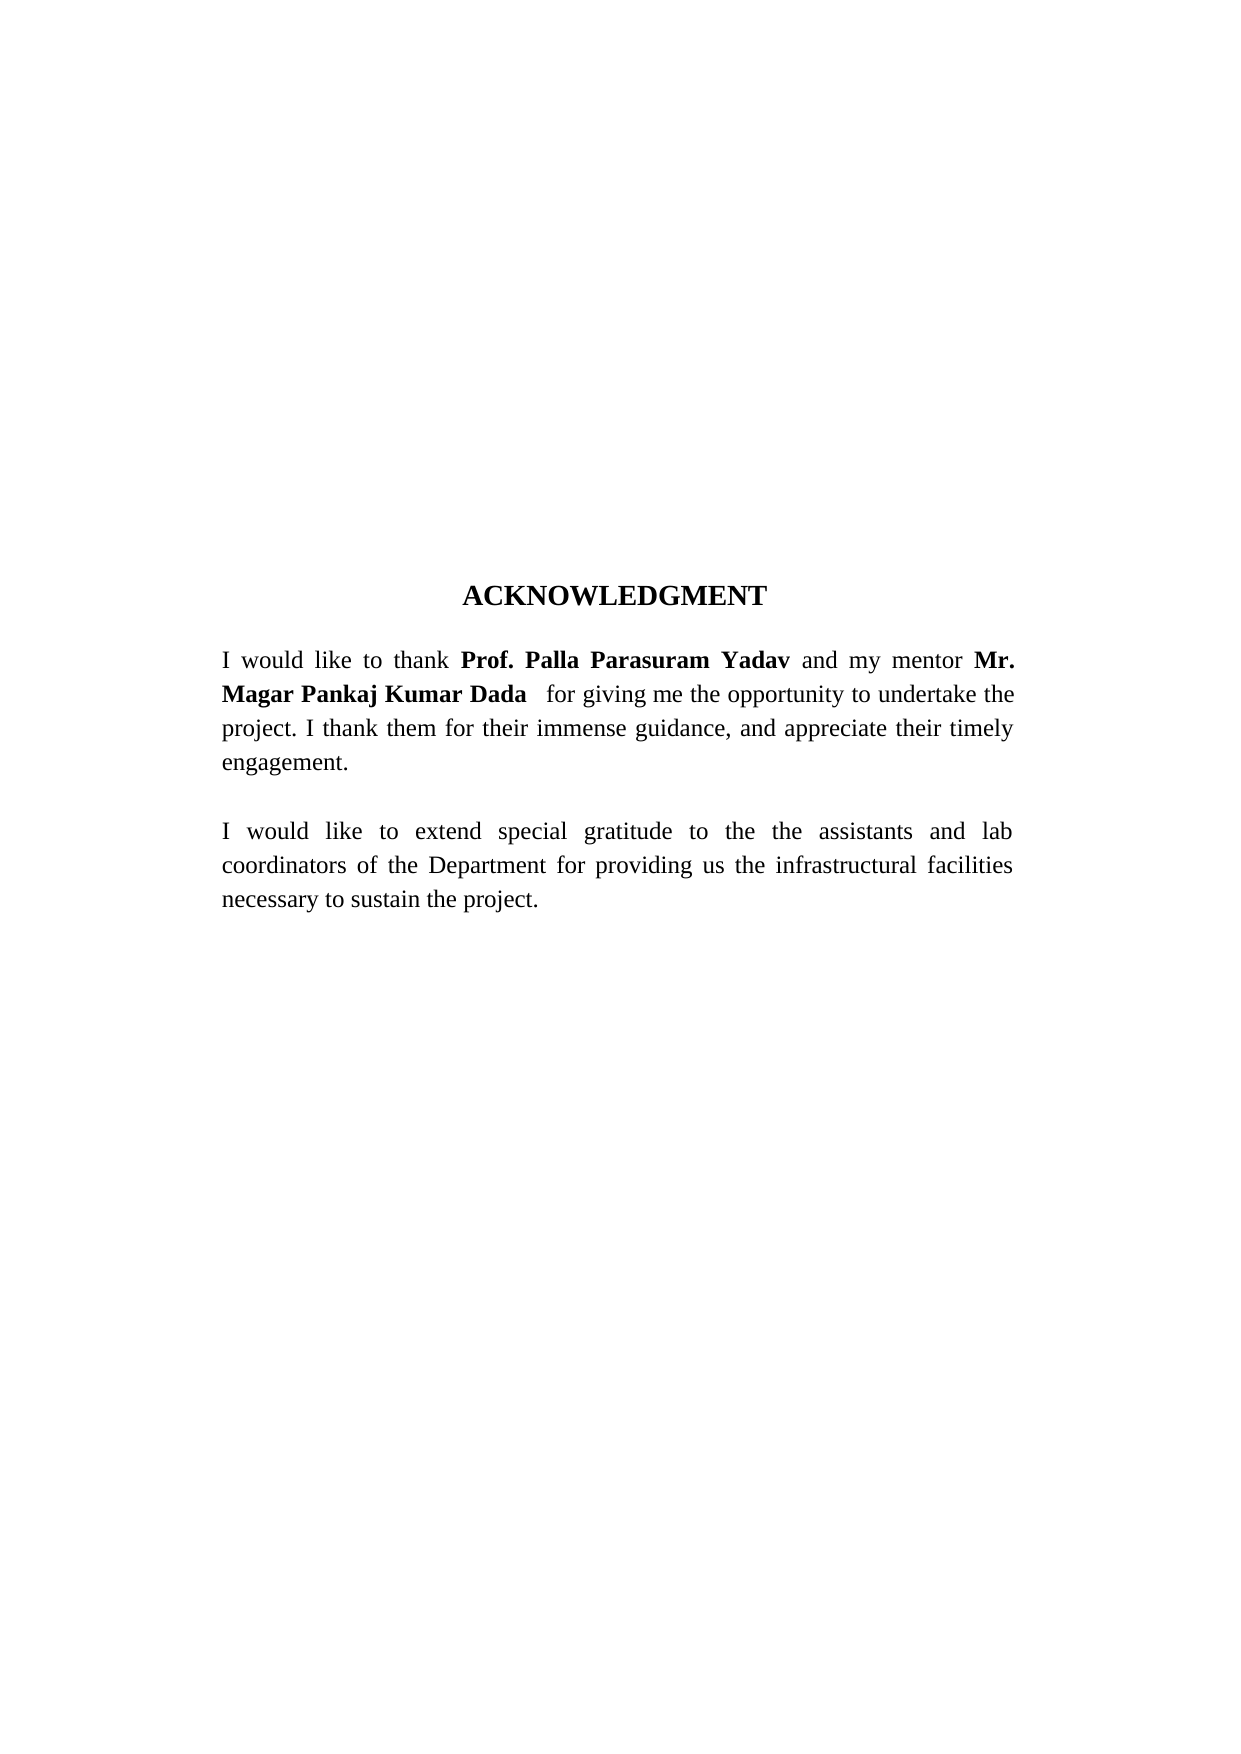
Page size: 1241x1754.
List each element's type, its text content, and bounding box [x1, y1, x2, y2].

text I would like to extend special gratitude to the the assistants and lab coordinators of the Department for providing us the infrastructural facilities necessary to sustain the project. [222, 816, 1014, 912]
subtitle ACKNOWLEDGMENT [175, 578, 1054, 612]
text I would like to thank Prof. Palla Parasuram Yadav and my mentor Mr. Magar Pankaj Kumar Dada for giving me the opportunity to undertake the project. I thank them for their immense guidance, and appreciate their timely engagement. [222, 646, 1015, 776]
